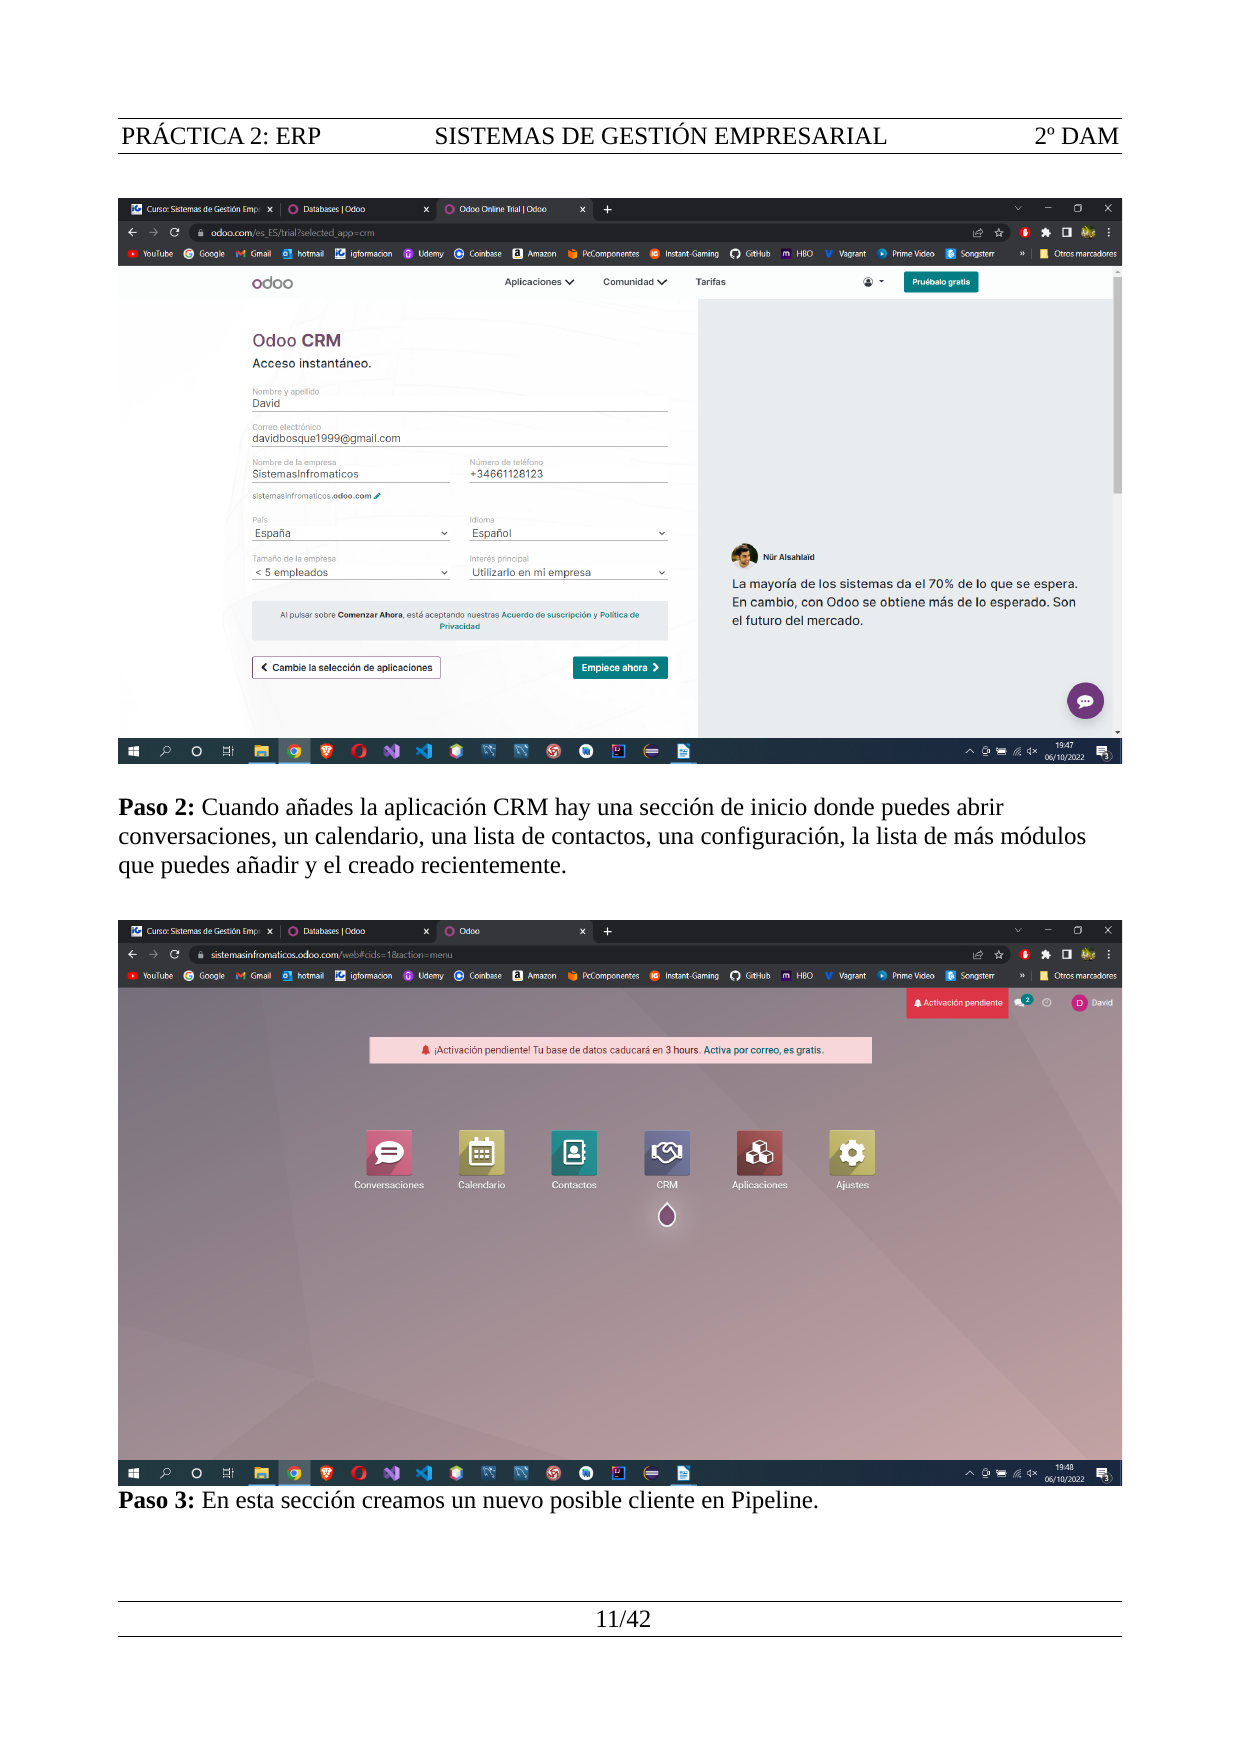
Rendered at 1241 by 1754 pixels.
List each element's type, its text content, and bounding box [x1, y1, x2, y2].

text [118, 907, 1122, 920]
picture [118, 198, 1123, 764]
text Paso 3: En esta sección creamos un nuevo posible cliente en Pipeline. [118, 1486, 1122, 1514]
text Paso 2: Cuando añades la aplicación CRM hay una sección de inicio donde puedes abrir conversaciones, un calendario, una lista de contactos, una configuración, la lista de más módulos que puedes añadir y el creado recientemente. [118, 792, 1122, 878]
picture [118, 920, 1123, 1486]
